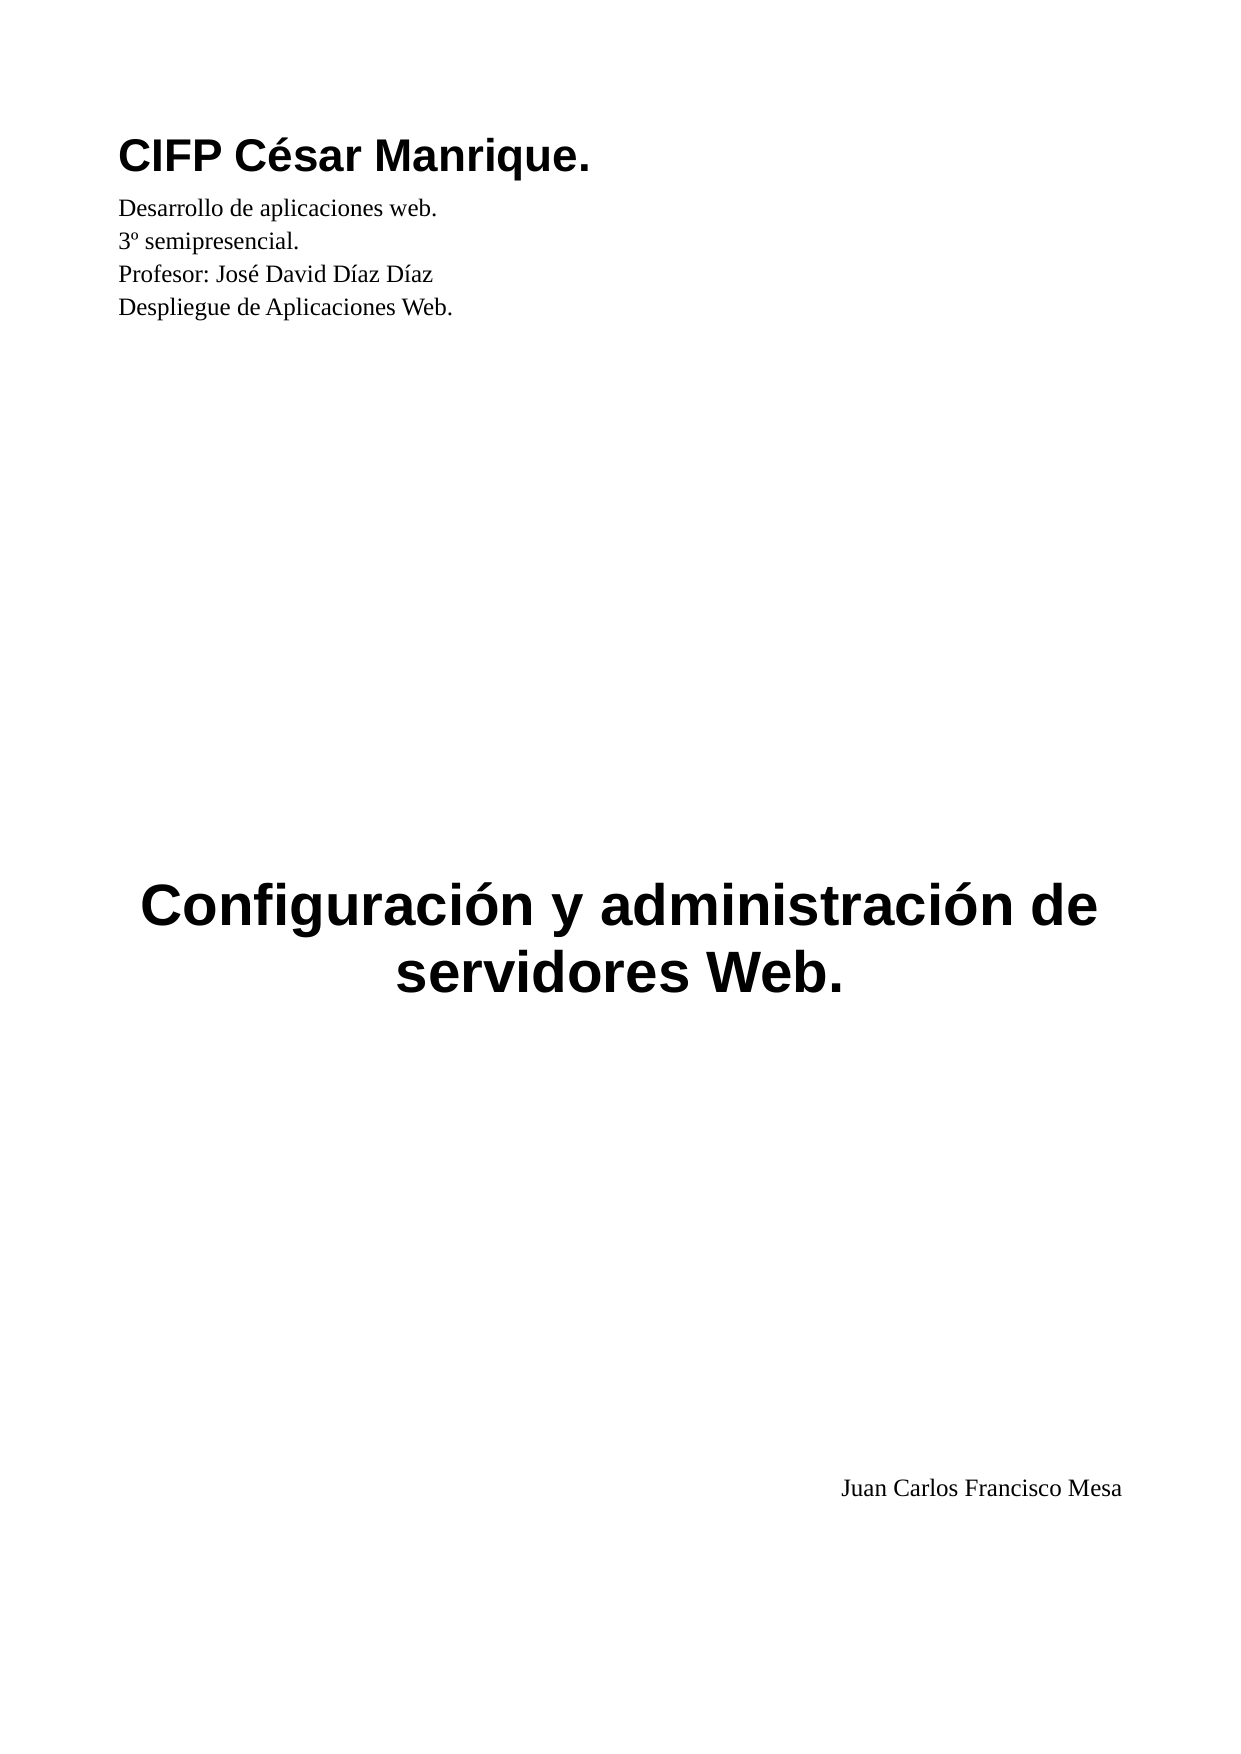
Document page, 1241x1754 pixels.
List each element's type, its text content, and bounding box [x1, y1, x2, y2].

text Juan Carlos Francisco Mesa [118, 1473, 1122, 1502]
title Configuración y administración de servidores Web. [118, 870, 1122, 1004]
text Profesor: José David Díaz Díaz [118, 259, 1122, 288]
text Despliegue de Aplicaciones Web. [118, 292, 1122, 321]
text Desarrollo de aplicaciones web. [118, 193, 1122, 222]
title CIFP César Manrique. [118, 128, 1122, 181]
text 3º semipresencial. [118, 226, 1122, 255]
